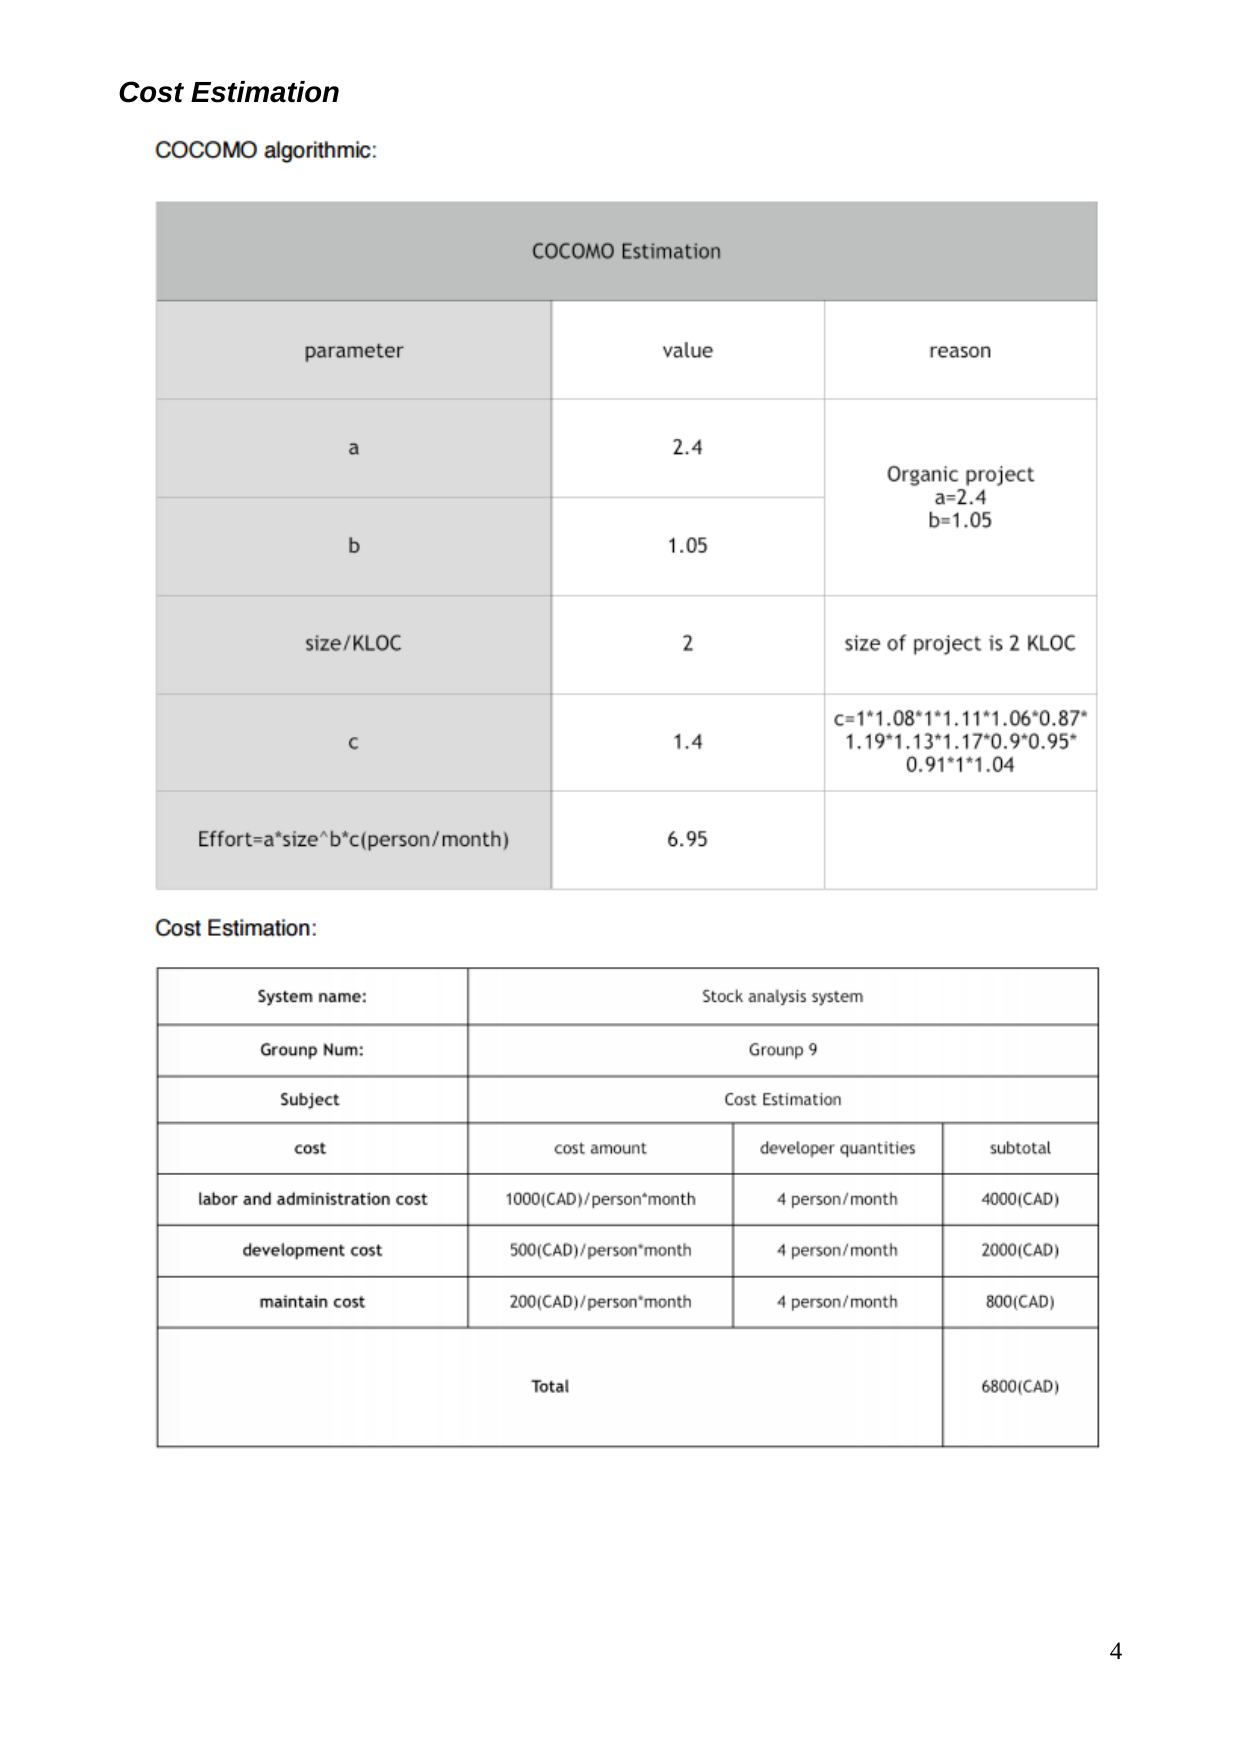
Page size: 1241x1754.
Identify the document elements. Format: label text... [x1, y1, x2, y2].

subtitle Cost Estimation [118, 75, 1122, 108]
picture [118, 121, 1122, 1464]
